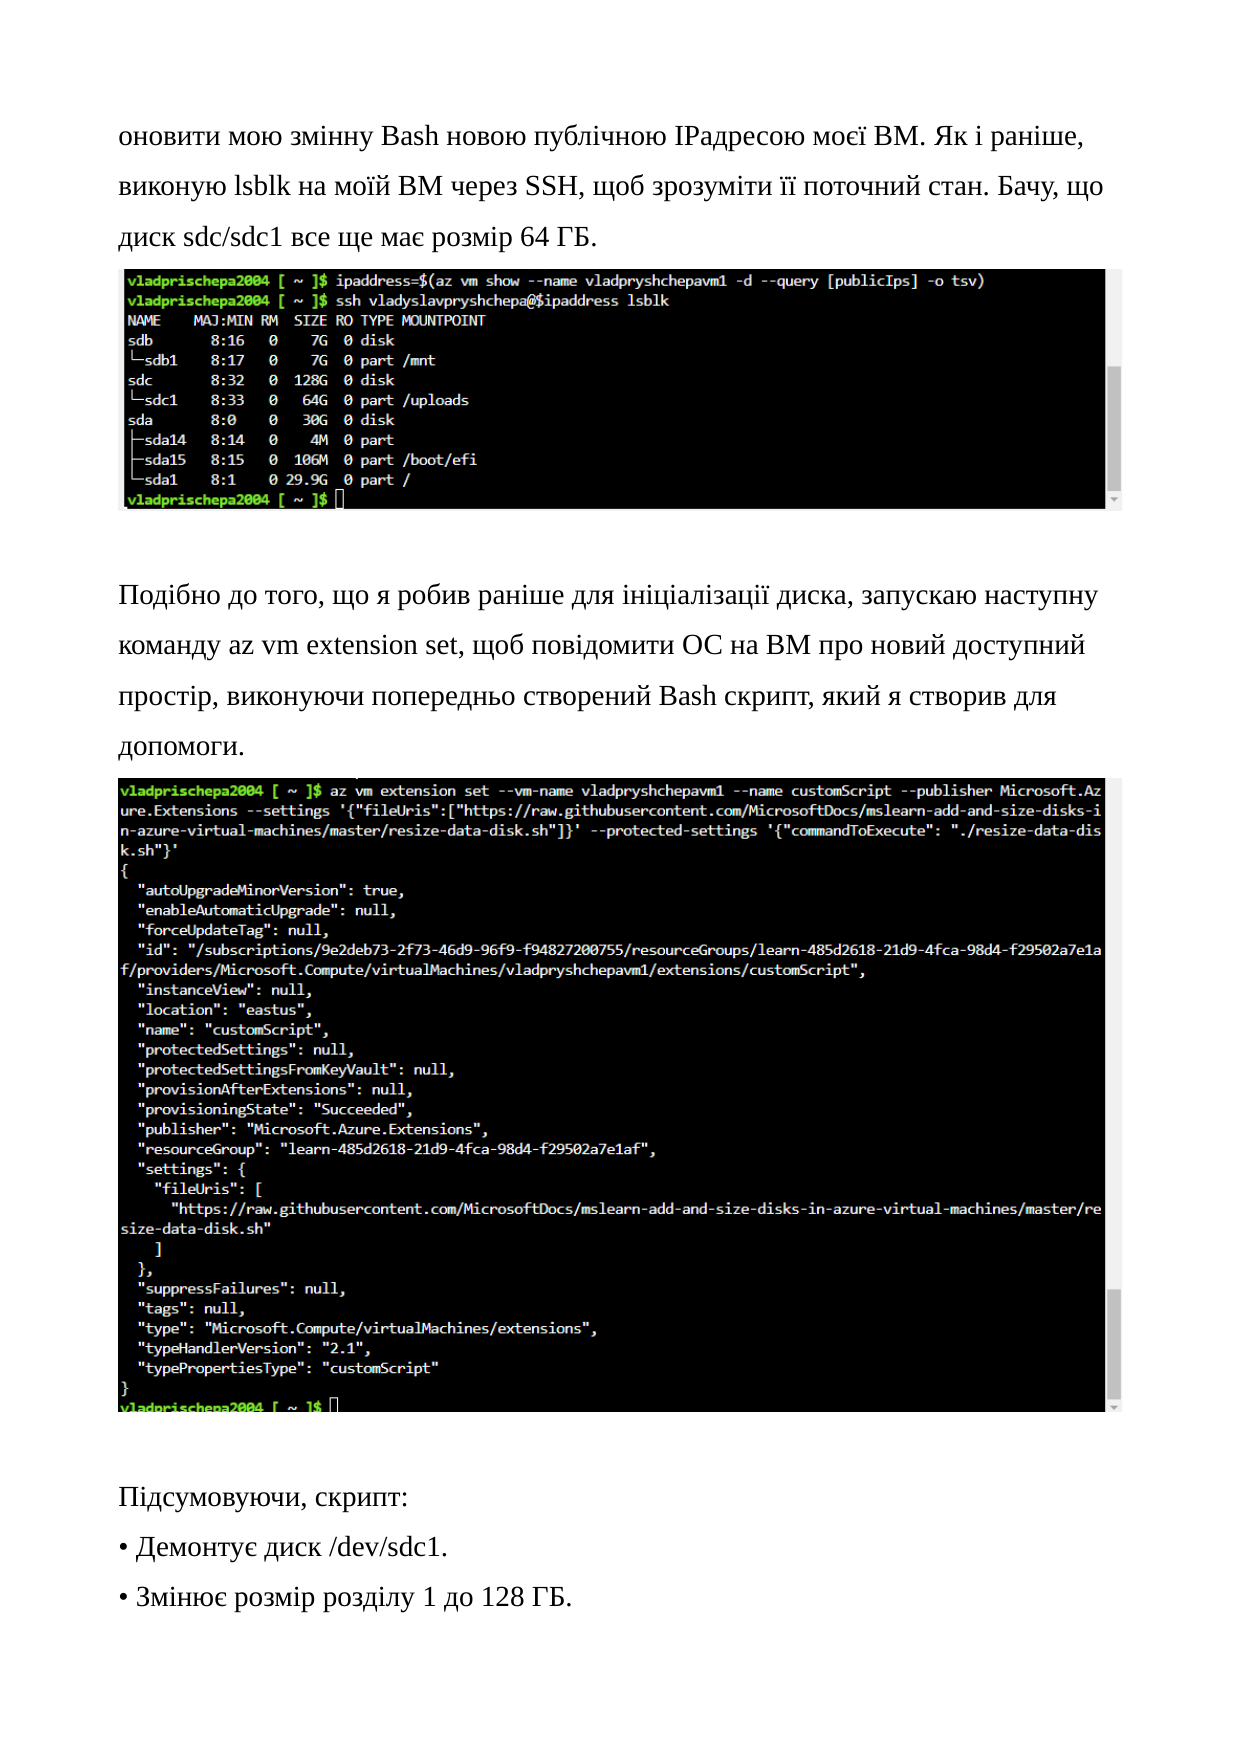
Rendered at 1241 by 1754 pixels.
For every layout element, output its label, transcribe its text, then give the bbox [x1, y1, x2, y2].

picture [118, 778, 1123, 1412]
picture [118, 269, 1123, 511]
text оновити мою змінну Bash новою публічною IPадресою моєї ВМ. Як і раніше, виконую lsblk на моїй ВМ через SSH, щоб зрозуміти її поточний стан. Бачу, що диск sdc/sdc1 все ще має розмір 64 ГБ. [118, 118, 1122, 252]
text • Демонтує диск /dev/sdc1. [118, 1529, 1122, 1563]
text Подібно до того, що я робив раніше для ініціалізації диска, запускаю наступну команду az vm extension set, щоб повідомити ОС на ВМ про новий доступний простір, виконуючи попередньо створений Bash скрипт, який я створив для допомоги. [118, 577, 1122, 762]
text Підсумовуючи, скрипт: [118, 1479, 1122, 1512]
text • Змінює розмір розділу 1 до 128 ГБ. [118, 1579, 1122, 1613]
